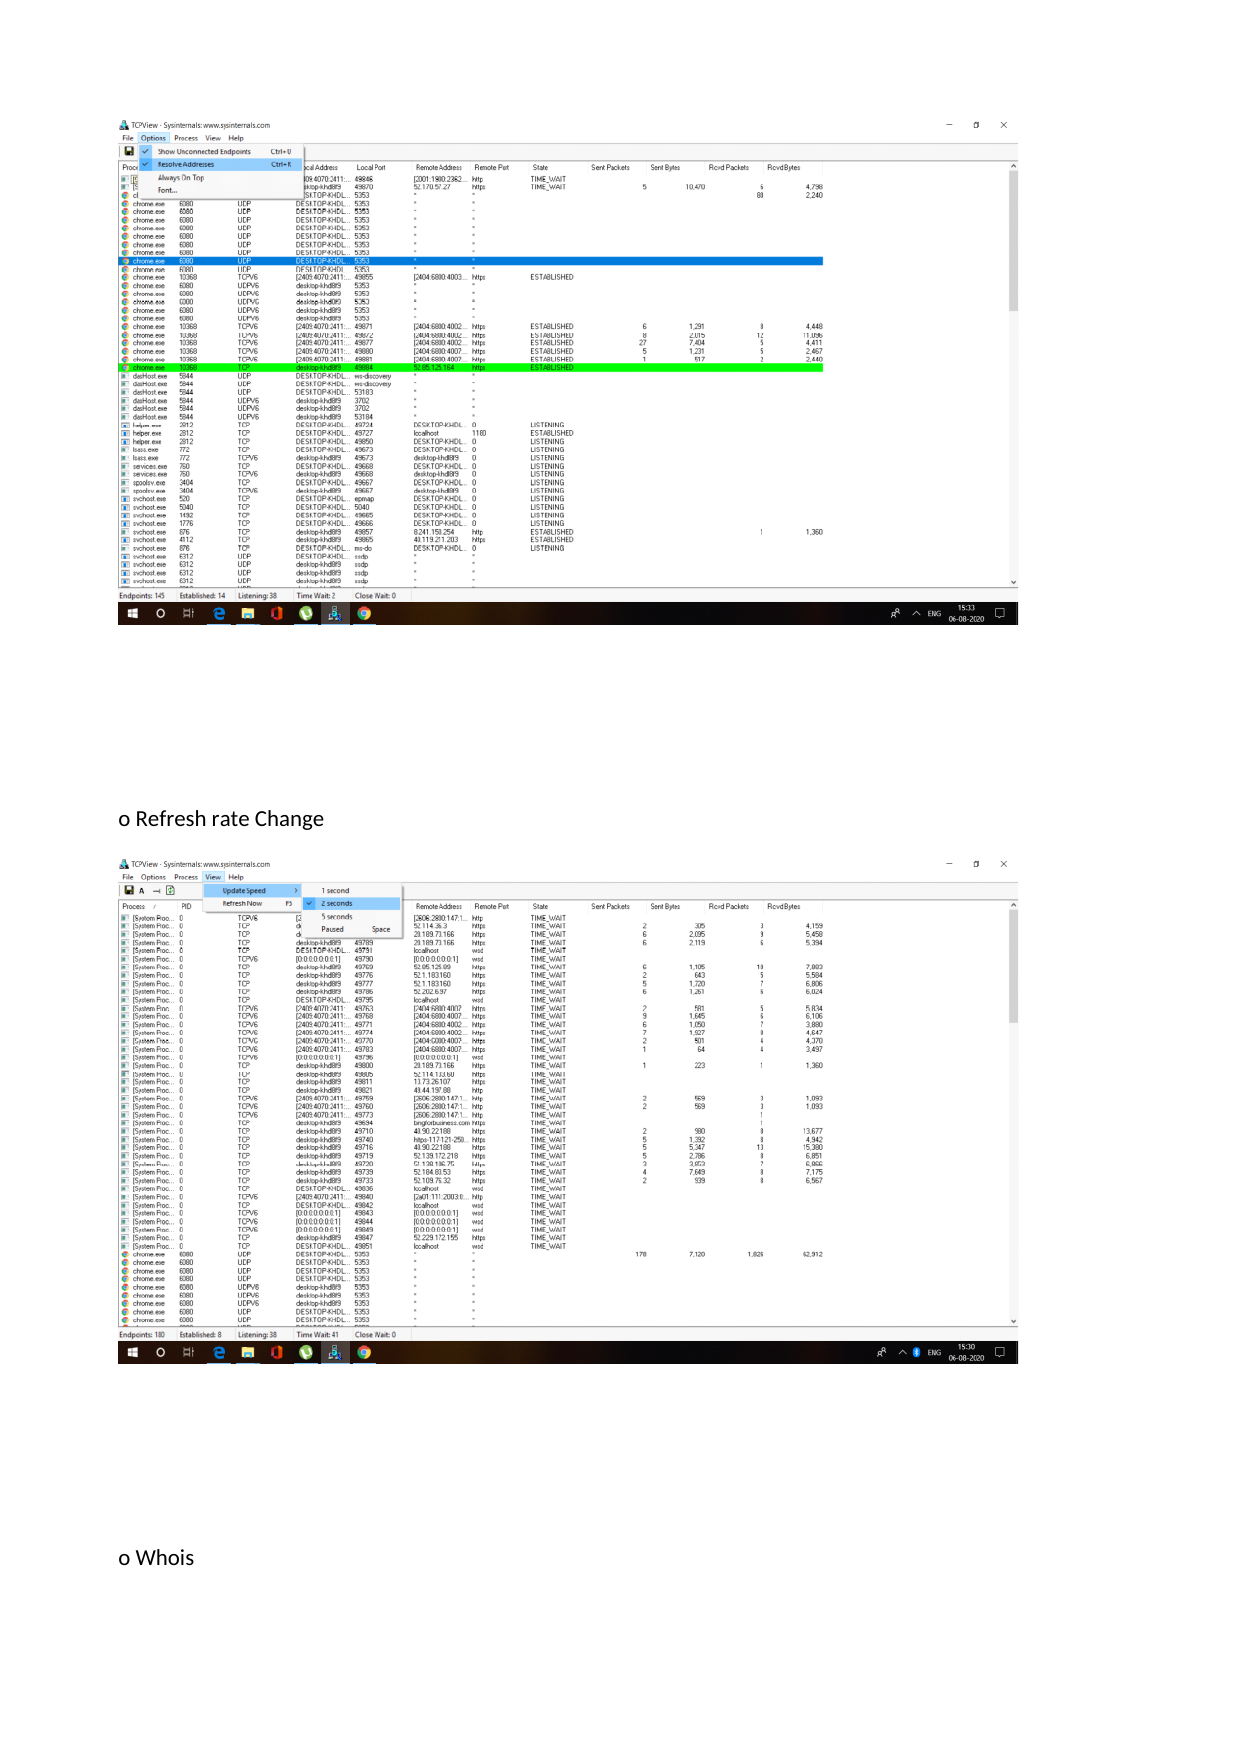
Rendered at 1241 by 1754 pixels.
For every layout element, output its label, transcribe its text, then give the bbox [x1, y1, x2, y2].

text o Whois [118, 1543, 1122, 1571]
text o Refresh rate Change [118, 804, 1122, 832]
